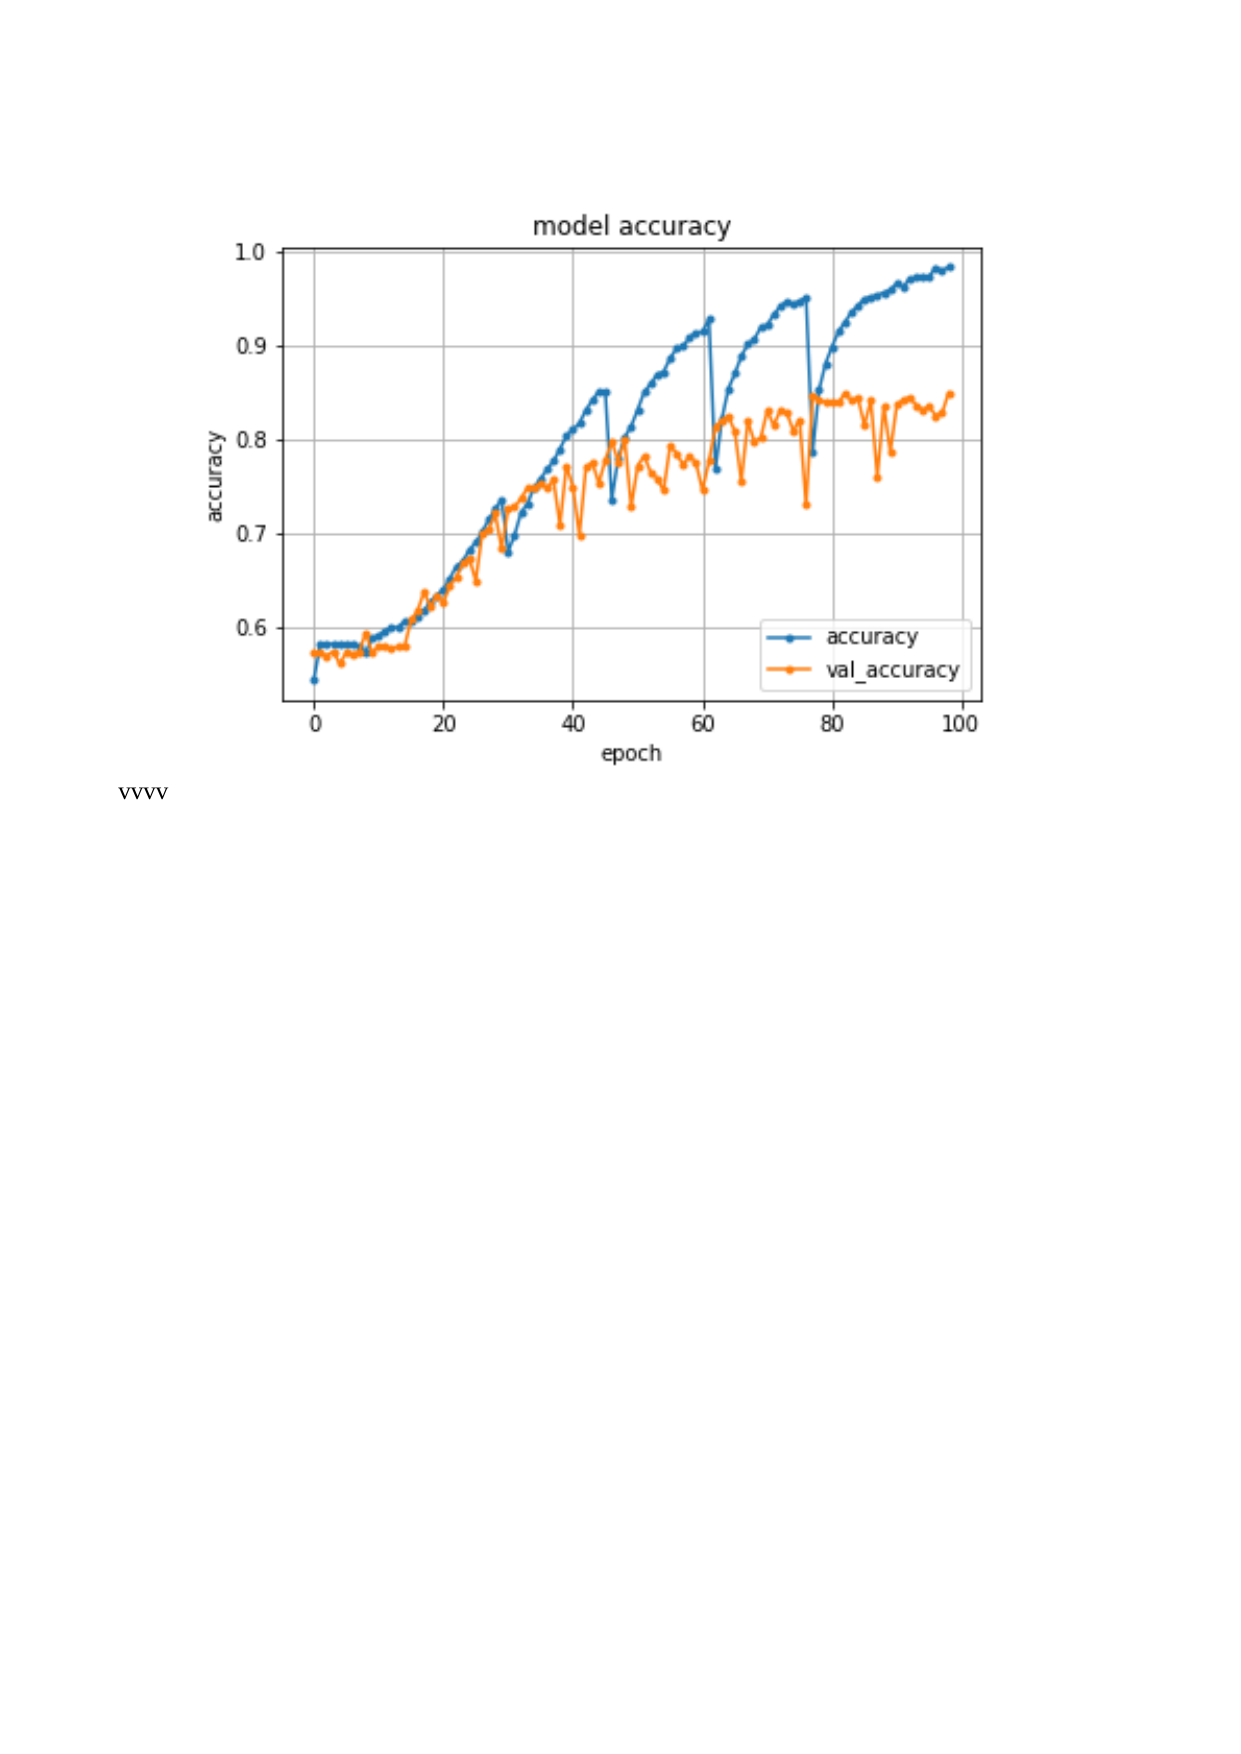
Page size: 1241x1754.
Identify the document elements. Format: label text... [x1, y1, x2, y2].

text vvvv [118, 176, 1122, 804]
picture [170, 175, 1071, 776]
